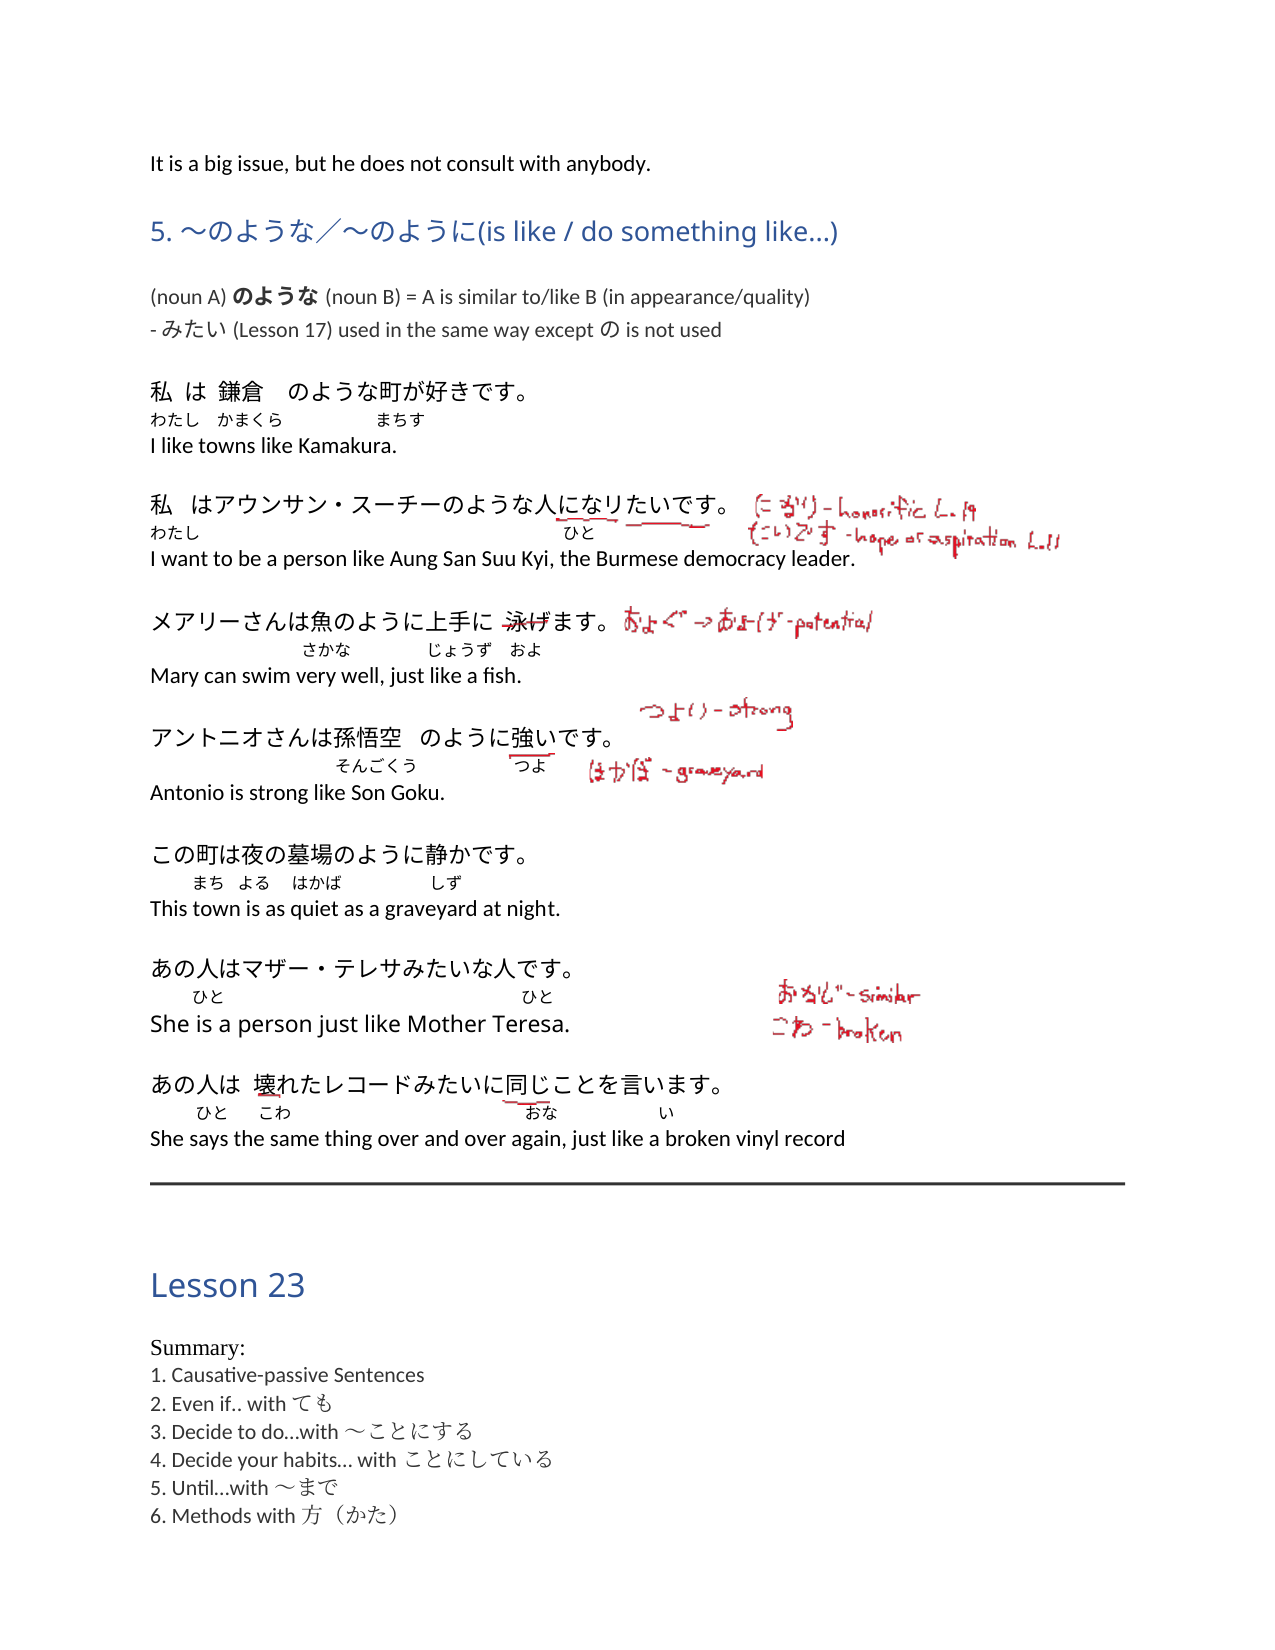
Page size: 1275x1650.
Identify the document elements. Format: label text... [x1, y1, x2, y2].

text I like towns like Kamakura. [150, 431, 1125, 459]
text 私 は 鎌倉 のような町が好きです。 [150, 373, 1125, 407]
subtitle Lesson 23 [150, 1262, 1125, 1307]
subtitle 5. ～のような／～のように(is like / do something like...) [150, 210, 1125, 249]
text It is a big issue, but he does not consult with anybody. [150, 149, 1125, 177]
text 2. Even if.. with ても [150, 1390, 1125, 1416]
text Antonio is strong like Son Goku. [150, 778, 1125, 806]
picture [508, 753, 555, 759]
text This town is as quiet as a graveyard at night. [150, 894, 1125, 922]
text 5. Until…with ～まで [150, 1474, 1125, 1501]
picture [257, 1093, 281, 1098]
text ひと こわ おな い [150, 1100, 1125, 1124]
text 私 はアウンサン・スーチーのような人になリたいです。 [150, 487, 1125, 520]
text ひと ひと [150, 984, 1125, 1008]
text 4. Decide your habits… with ことにしている [150, 1446, 1125, 1473]
text メアリーさんは魚のように上手に 泳げます。 [150, 604, 1125, 637]
text そんごくう つよ [150, 753, 1125, 778]
picture [639, 697, 793, 731]
text まち よる はかば しず [150, 870, 1125, 894]
picture [502, 1100, 550, 1105]
picture [589, 757, 763, 786]
text あの人は 壊れたレコードみたいに同じことを言います。 [150, 1067, 1125, 1100]
text [1060, 520, 1125, 544]
text 1. Causative-passive Sentences [150, 1362, 1125, 1388]
text I want to be a person like Aung San Suu Kyi, the Burmese democracy leader. [150, 544, 1125, 572]
picture [772, 1016, 902, 1043]
text アントニオさんは孫悟空 のように強いです。 [150, 720, 1125, 753]
picture [501, 620, 549, 627]
text さかな じょうず およ [150, 637, 1125, 661]
text わたし かまくら まちす [150, 407, 1125, 431]
text わたし ひと [150, 520, 748, 544]
text - みたい (Lesson 17) used in the same way except の is not used [150, 312, 1125, 344]
text 3. Decide to do…with ～ことにする [150, 1418, 1125, 1445]
text She says the same thing over and over again, just like a broken vinyl record [150, 1124, 1125, 1152]
text She is a person just like Mother Teresa. [150, 1008, 1125, 1039]
text Summary: [150, 1334, 1125, 1360]
picture [555, 518, 710, 528]
text (noun A) のような (noun B) = A is similar to/like B (in appearance/quality) [150, 279, 1125, 311]
picture [778, 979, 922, 1004]
text この町は夜の墓場のように静かです。 [150, 837, 1125, 870]
text 6. Methods with 方（かた） [150, 1503, 1125, 1529]
picture [624, 606, 873, 639]
picture [748, 494, 1060, 559]
text あの人はマザー・テレサみたいな人です。 [150, 950, 1125, 984]
text Mary can swim very well, just like a fish. [150, 661, 1125, 689]
